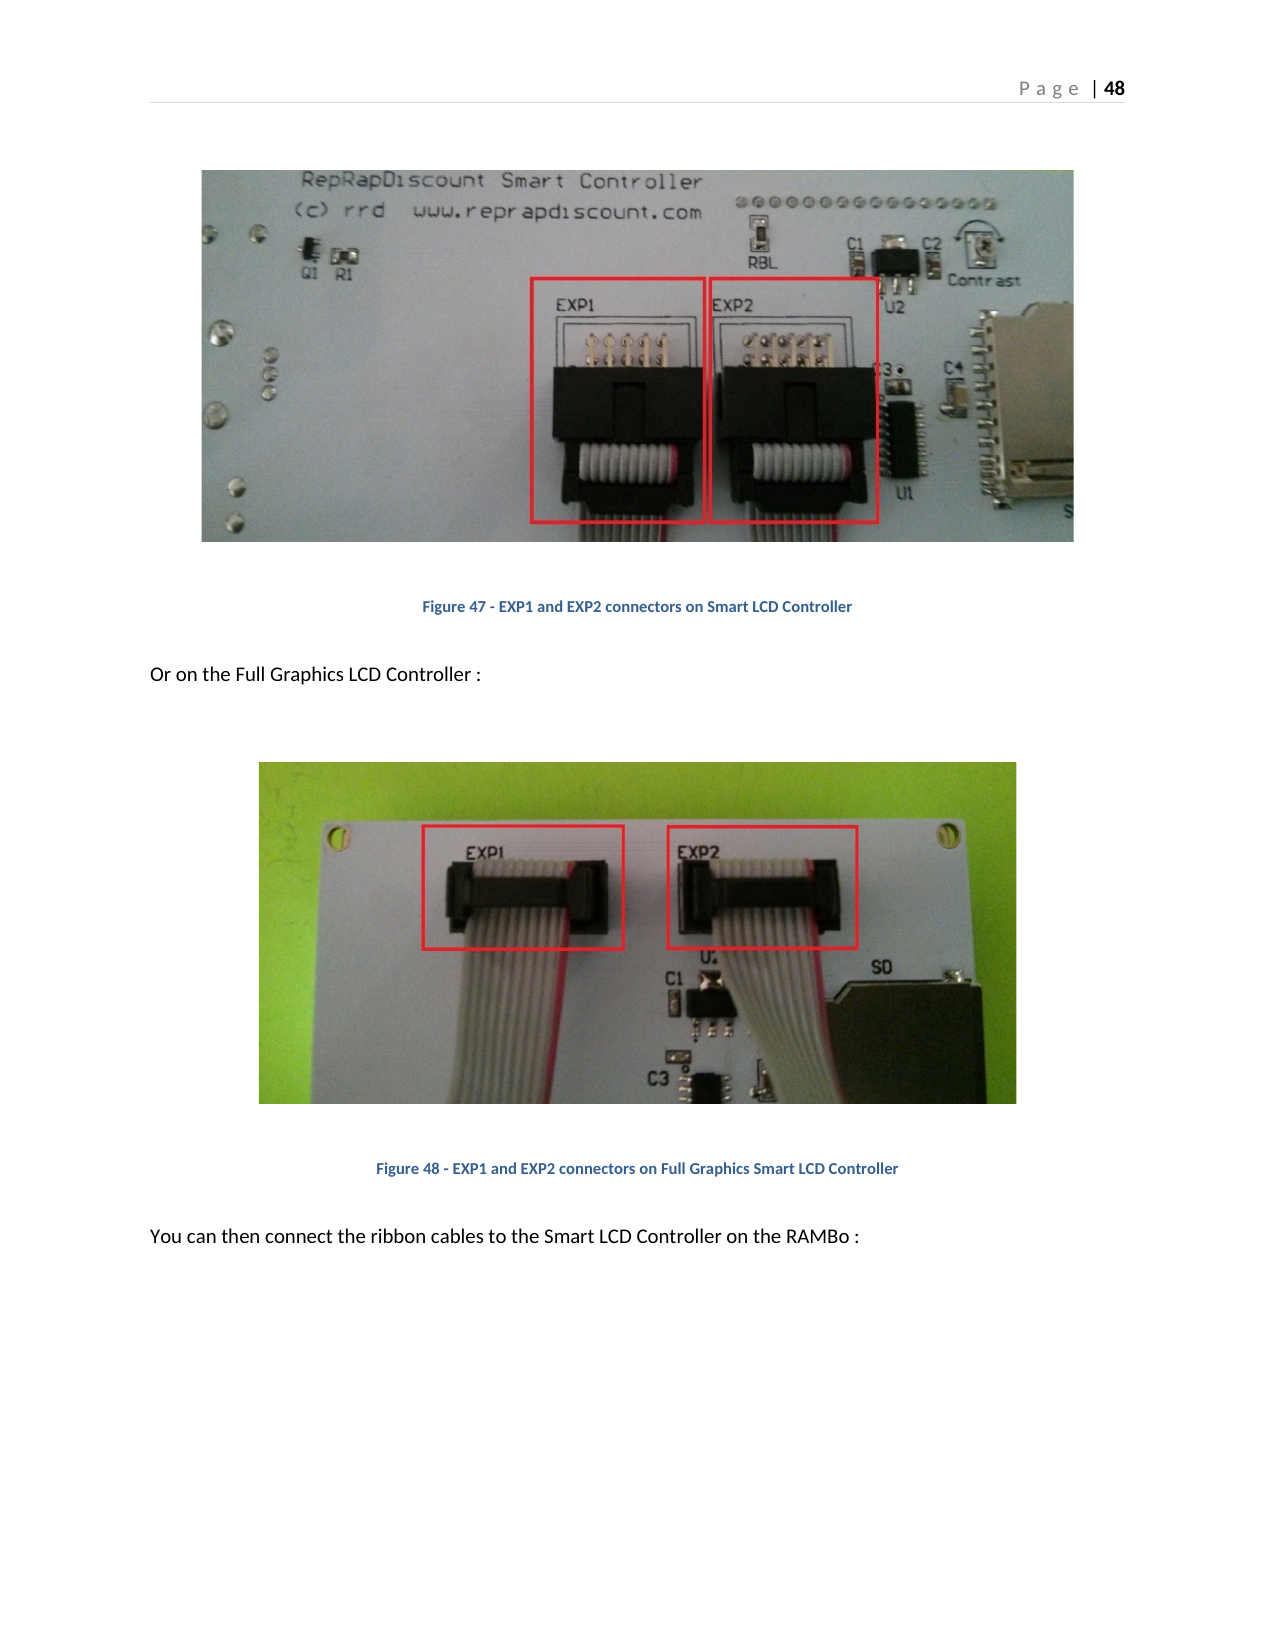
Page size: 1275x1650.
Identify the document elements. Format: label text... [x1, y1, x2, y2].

text Or on the Full Graphics LCD Controller : [150, 661, 1125, 687]
text Figure 47 - EXP1 and EXP2 connectors on Smart LCD Controller [150, 596, 1125, 617]
text You can then connect the ribbon cables to the Smart LCD Controller on the RAMBo : [150, 1223, 1125, 1249]
text Figure 48 - EXP1 and EXP2 connectors on Full Graphics Smart LCD Controller [150, 1158, 1125, 1178]
